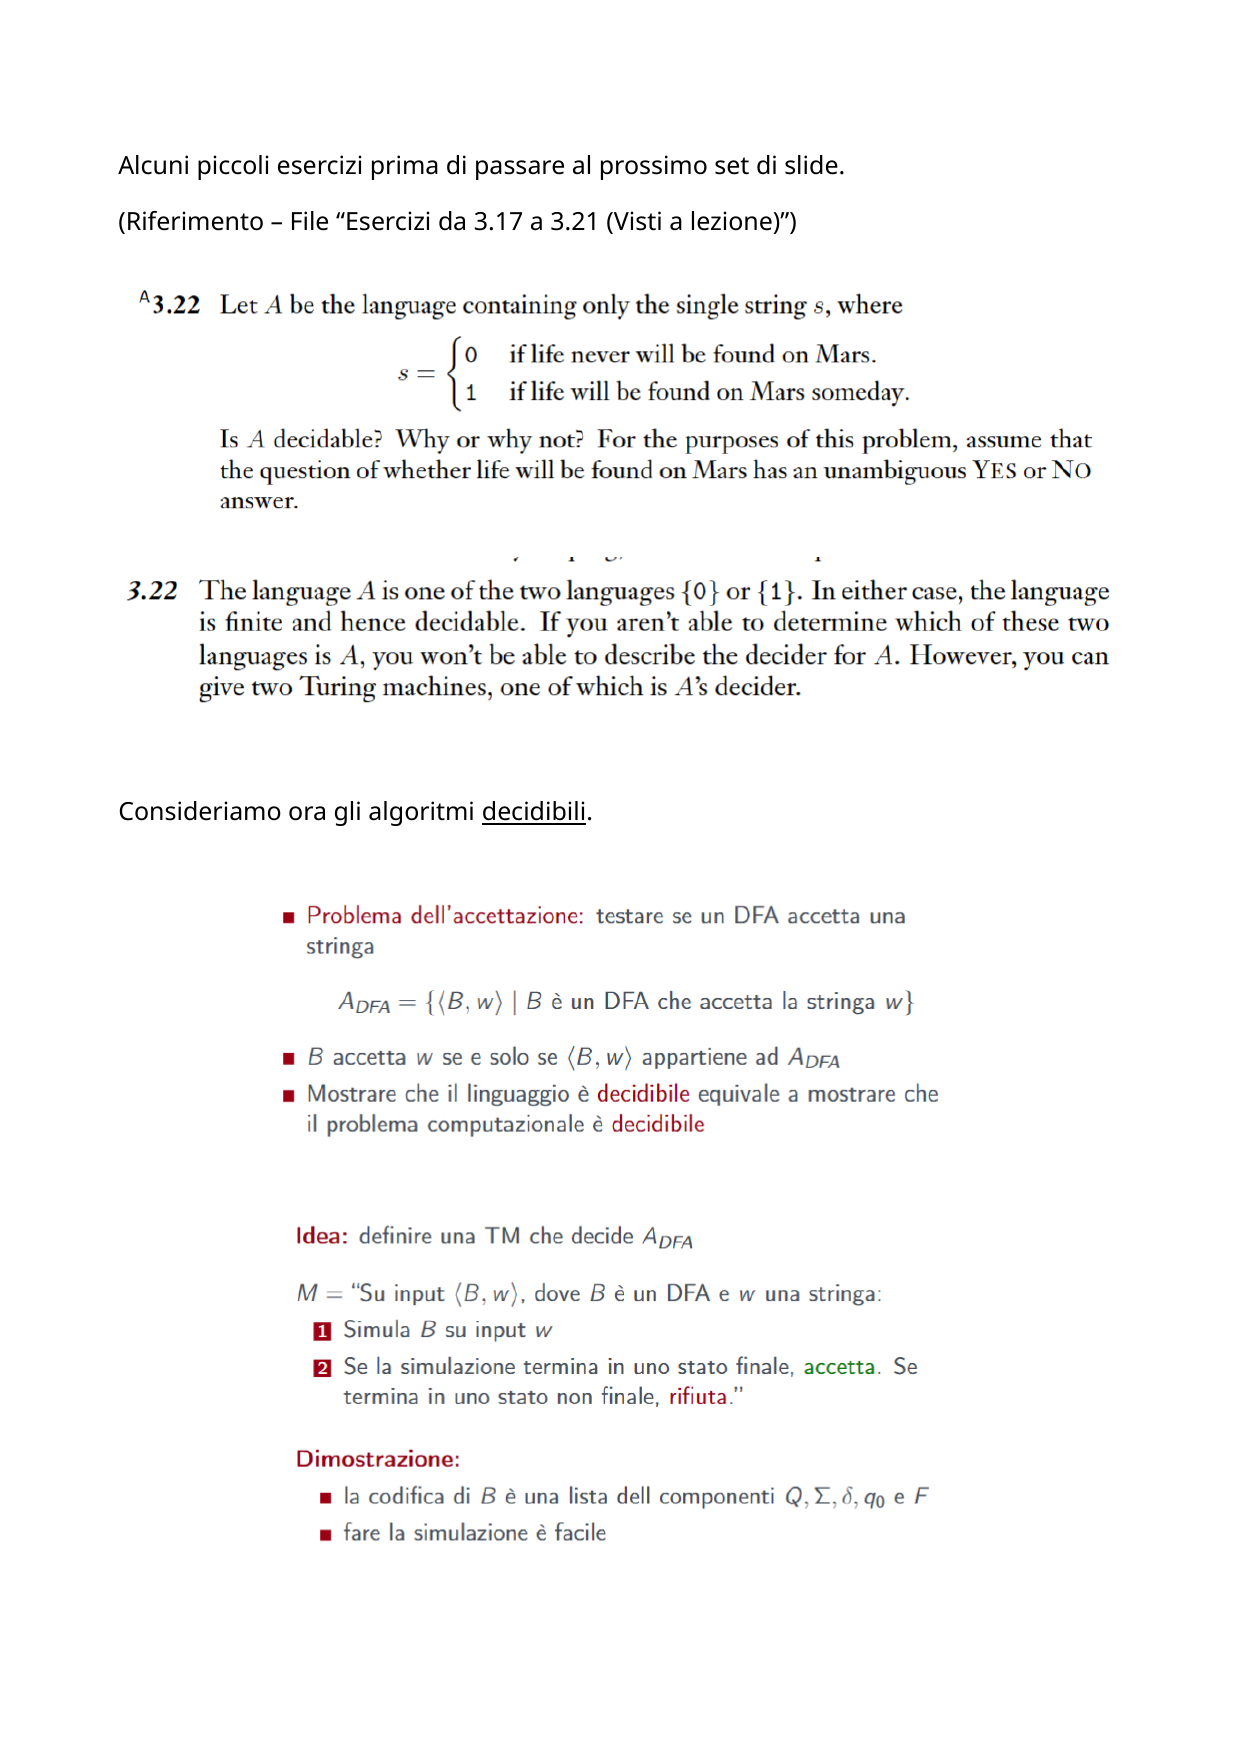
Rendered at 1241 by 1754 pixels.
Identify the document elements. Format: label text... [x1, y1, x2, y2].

picture [118, 557, 1123, 716]
picture [273, 892, 978, 1164]
text Consideriamo ora gli algoritmi decidibili. [118, 794, 1122, 828]
text Alcuni piccoli esercizi prima di passare al prossimo set di slide. [118, 148, 1122, 182]
picture [118, 270, 1123, 538]
text (Riferimento – File “Esercizi da 3.17 a 3.21 (Visti a lezione)”) [118, 204, 1122, 238]
picture [279, 1212, 1008, 1563]
